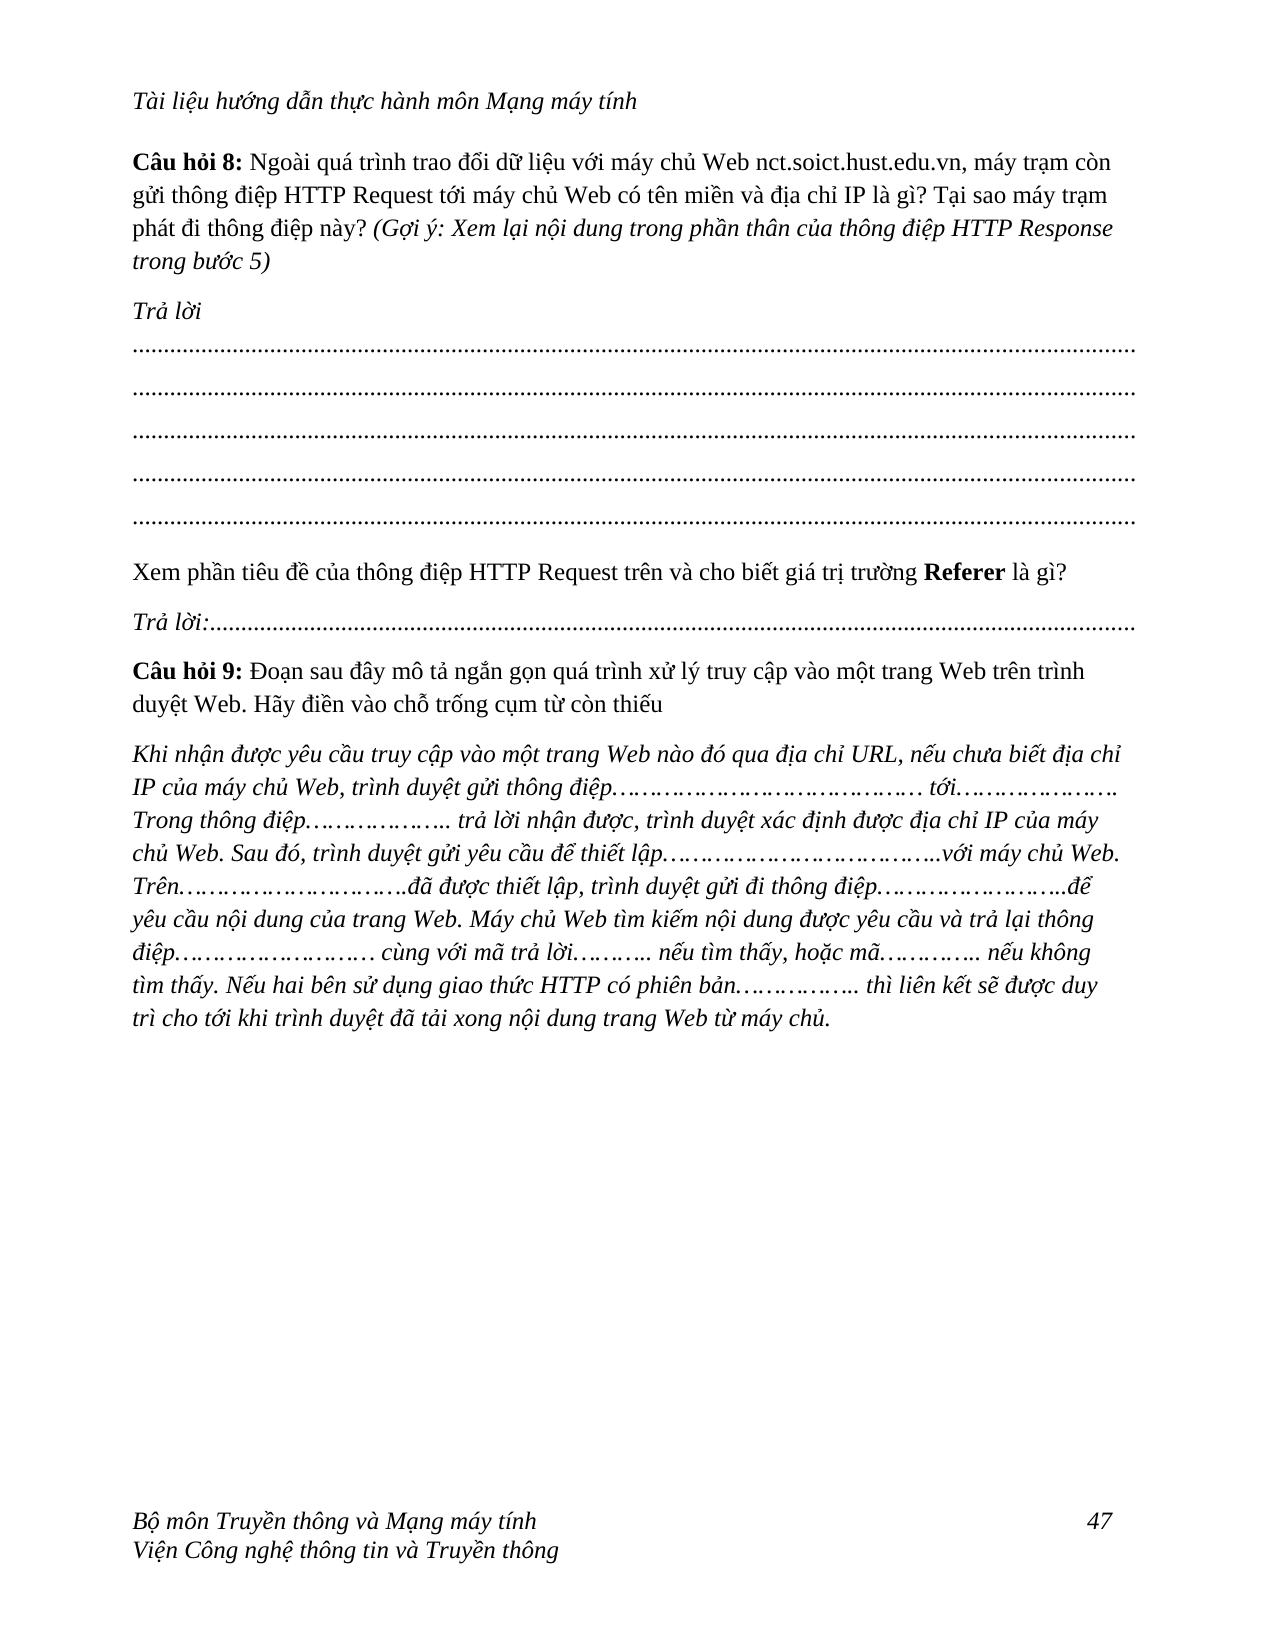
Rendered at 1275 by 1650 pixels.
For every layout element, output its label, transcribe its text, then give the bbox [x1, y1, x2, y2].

text Trả lời [132, 296, 1125, 324]
text Trả lời: [132, 607, 1125, 635]
text Xem phần tiêu đề của thông điệp HTTP Request trên và cho biết giá trị trường Referer là gì? [132, 557, 1125, 586]
text Câu hỏi 9: Đoạn sau đây mô tả ngắn gọn quá trình xử lý truy cập vào một trang Web trên trình duyệt Web. Hãy điền vào chỗ trống cụm từ còn thiếu [132, 656, 1125, 718]
text Câu hỏi 8: Ngoài quá trình trao đổi dữ liệu với máy chủ Web nct.soict.hust.edu.vn, máy trạm còn gửi thông điệp HTTP Request tới máy chủ Web có tên miền và địa chỉ IP là gì? Tại sao máy trạm phát đi thông điệp này? (Gợi ý: Xem lại nội dung trong phần thân của thông điệp HTTP Response trong bước 5) [132, 147, 1125, 275]
text Khi nhận được yêu cầu truy cập vào một trang Web nào đó qua địa chỉ URL, nếu chưa biết địa chỉ IP của máy chủ Web, trình duyệt gửi thông điệp…………………………………… tới…………………. Trong thông điệp……………….. trả lời nhận được, trình duyệt xác định được địa chỉ IP của máy chủ Web. Sau đó, trình duyệt gửi yêu cầu để thiết lập………………………………..với máy chủ Web. Trên………………………….đã được thiết lập, trình duyệt gửi đi thông điệp……………………..để yêu cầu nội dung của trang Web. Máy chủ Web tìm kiếm nội dung được yêu cầu và trả lại thông điệp……………………… cùng với mã trả lời……….. nếu tìm thấy, hoặc mã………….. nếu không tìm thấy. Nếu hai bên sử dụng giao thức HTTP có phiên bản…………….. thì liên kết sẽ được duy trì cho tới khi trình duyệt đã tải xong nội dung trang Web từ máy chủ. [132, 739, 1125, 1032]
